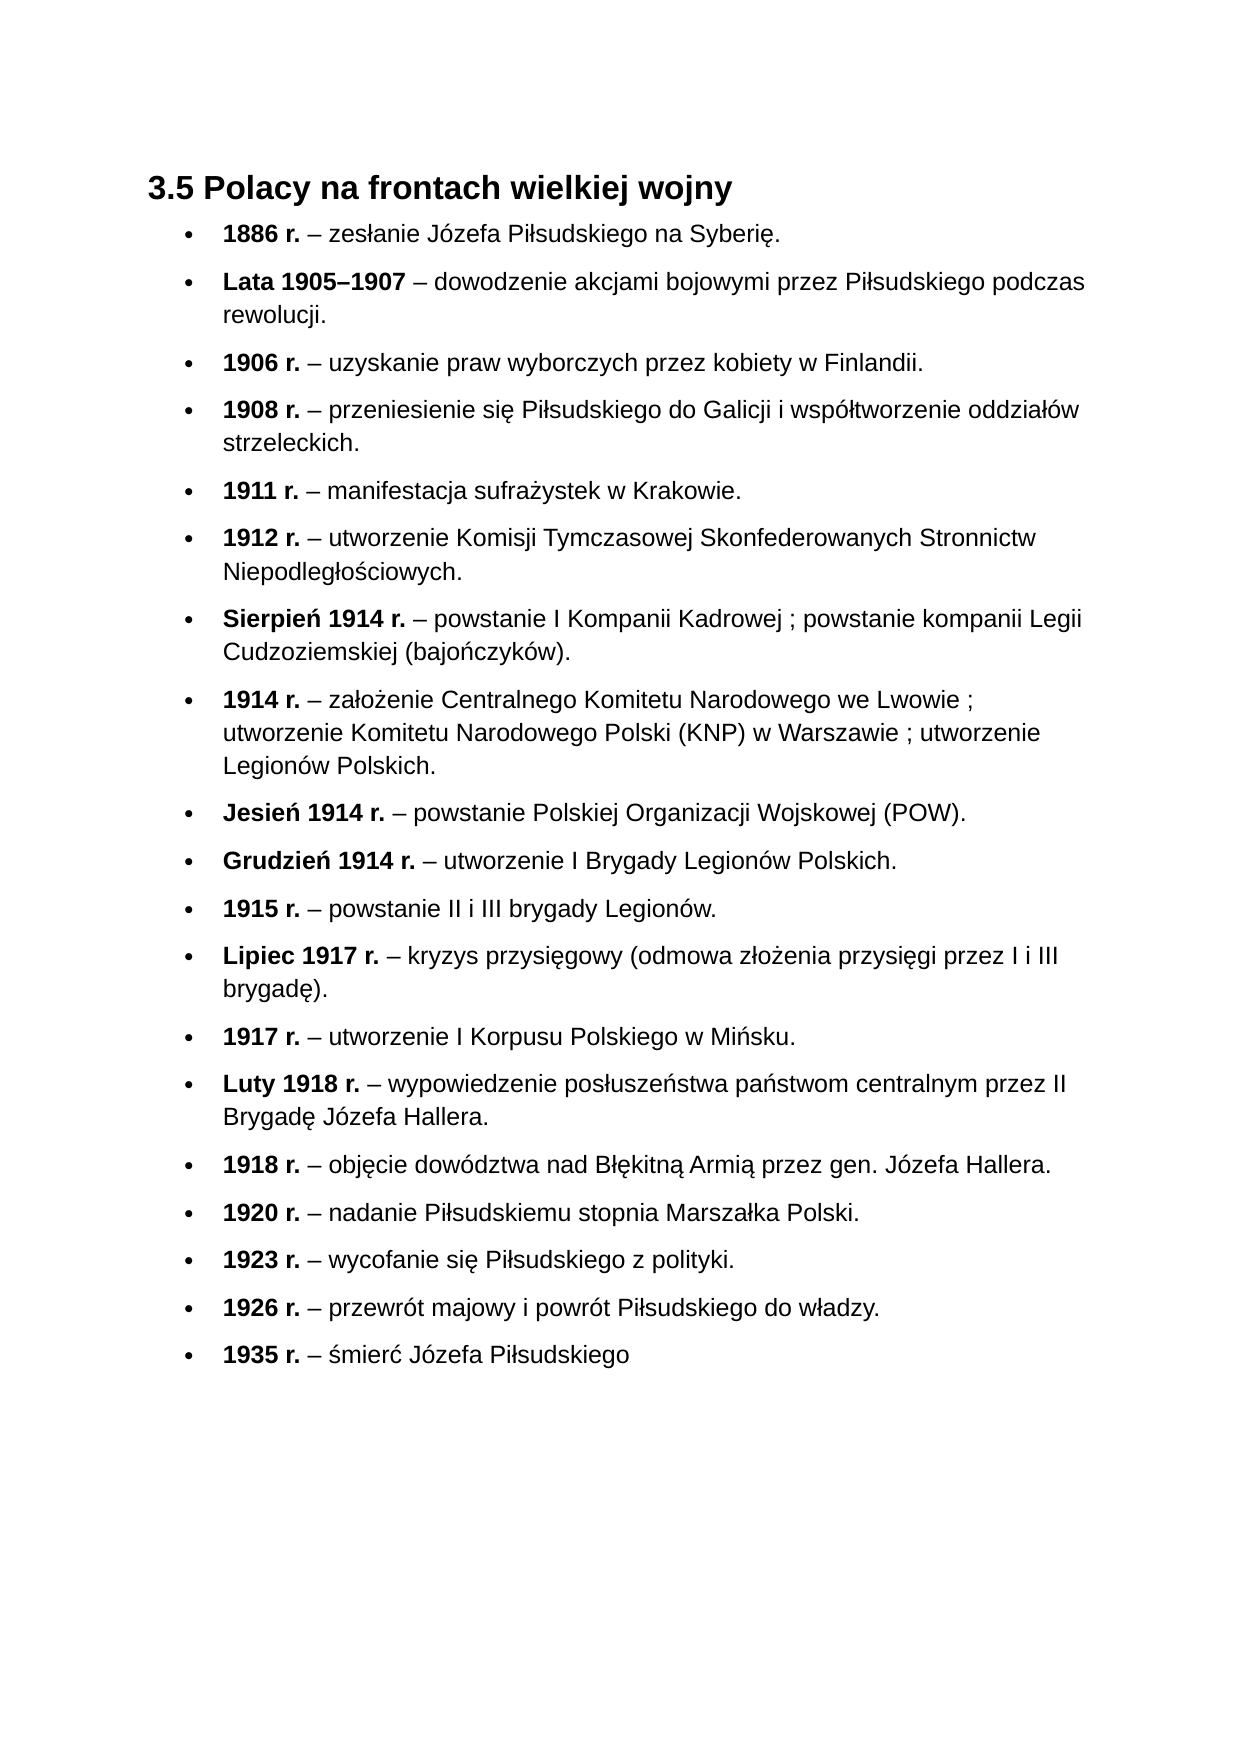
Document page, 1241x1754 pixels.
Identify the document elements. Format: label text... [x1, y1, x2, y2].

list 1923 r. – wycofanie się Piłsudskiego z polityki. [185, 1245, 1093, 1274]
list Luty 1918 r. – wypowiedzenie posłuszeństwa państwom centralnym przez II Brygadę Józefa Hallera. [185, 1069, 1093, 1131]
list 1918 r. – objęcie dowództwa nad Błękitną Armią przez gen. Józefa Hallera. [185, 1150, 1093, 1179]
list Grudzień 1914 r. – utworzenie I Brygady Legionów Polskich. [185, 846, 1093, 875]
list 1908 r. – przeniesienie się Piłsudskiego do Galicji i współtworzenie oddziałów strzeleckich. [185, 395, 1093, 457]
list 1911 r. – manifestacja sufrażystek w Krakowie. [185, 476, 1093, 504]
list 1914 r. – założenie Centralnego Komitetu Narodowego we Lwowie ; utworzenie Komitetu Narodowego Polski (KNP) w Warszawie ; utworzenie Legionów Polskich. [185, 685, 1093, 779]
list 1912 r. – utworzenie Komisji Tymczasowej Skonfederowanych Stronnictw Niepodległościowych. [185, 523, 1093, 585]
list 1906 r. – uzyskanie praw wyborczych przez kobiety w Finlandii. [185, 348, 1093, 376]
list Lata 1905–1907 – dowodzenie akcjami bojowymi przez Piłsudskiego podczas rewolucji. [185, 267, 1093, 329]
list Jesień 1914 r. – powstanie Polskiej Organizacji Wojskowej (POW). [185, 798, 1093, 827]
subtitle 3.5 Polacy na frontach wielkiej wojny [148, 168, 1093, 207]
list 1917 r. – utworzenie I Korpusu Polskiego w Mińsku. [185, 1022, 1093, 1051]
list 1886 r. – zesłanie Józefa Piłsudskiego na Syberię. [185, 219, 1093, 248]
list 1915 r. – powstanie II i III brygady Legionów. [185, 893, 1093, 922]
list 1935 r. – śmierć Józefa Piłsudskiego [185, 1340, 1093, 1369]
list Lipiec 1917 r. – kryzys przysięgowy (odmowa złożenia przysięgi przez I i III brygadę). [185, 941, 1093, 1003]
list Sierpień 1914 r. – powstanie I Kompanii Kadrowej ; powstanie kompanii Legii Cudzoziemskiej (bajończyków). [185, 604, 1093, 666]
list 1926 r. – przewrót majowy i powrót Piłsudskiego do władzy. [185, 1293, 1093, 1322]
list 1920 r. – nadanie Piłsudskiemu stopnia Marszałka Polski. [185, 1198, 1093, 1226]
